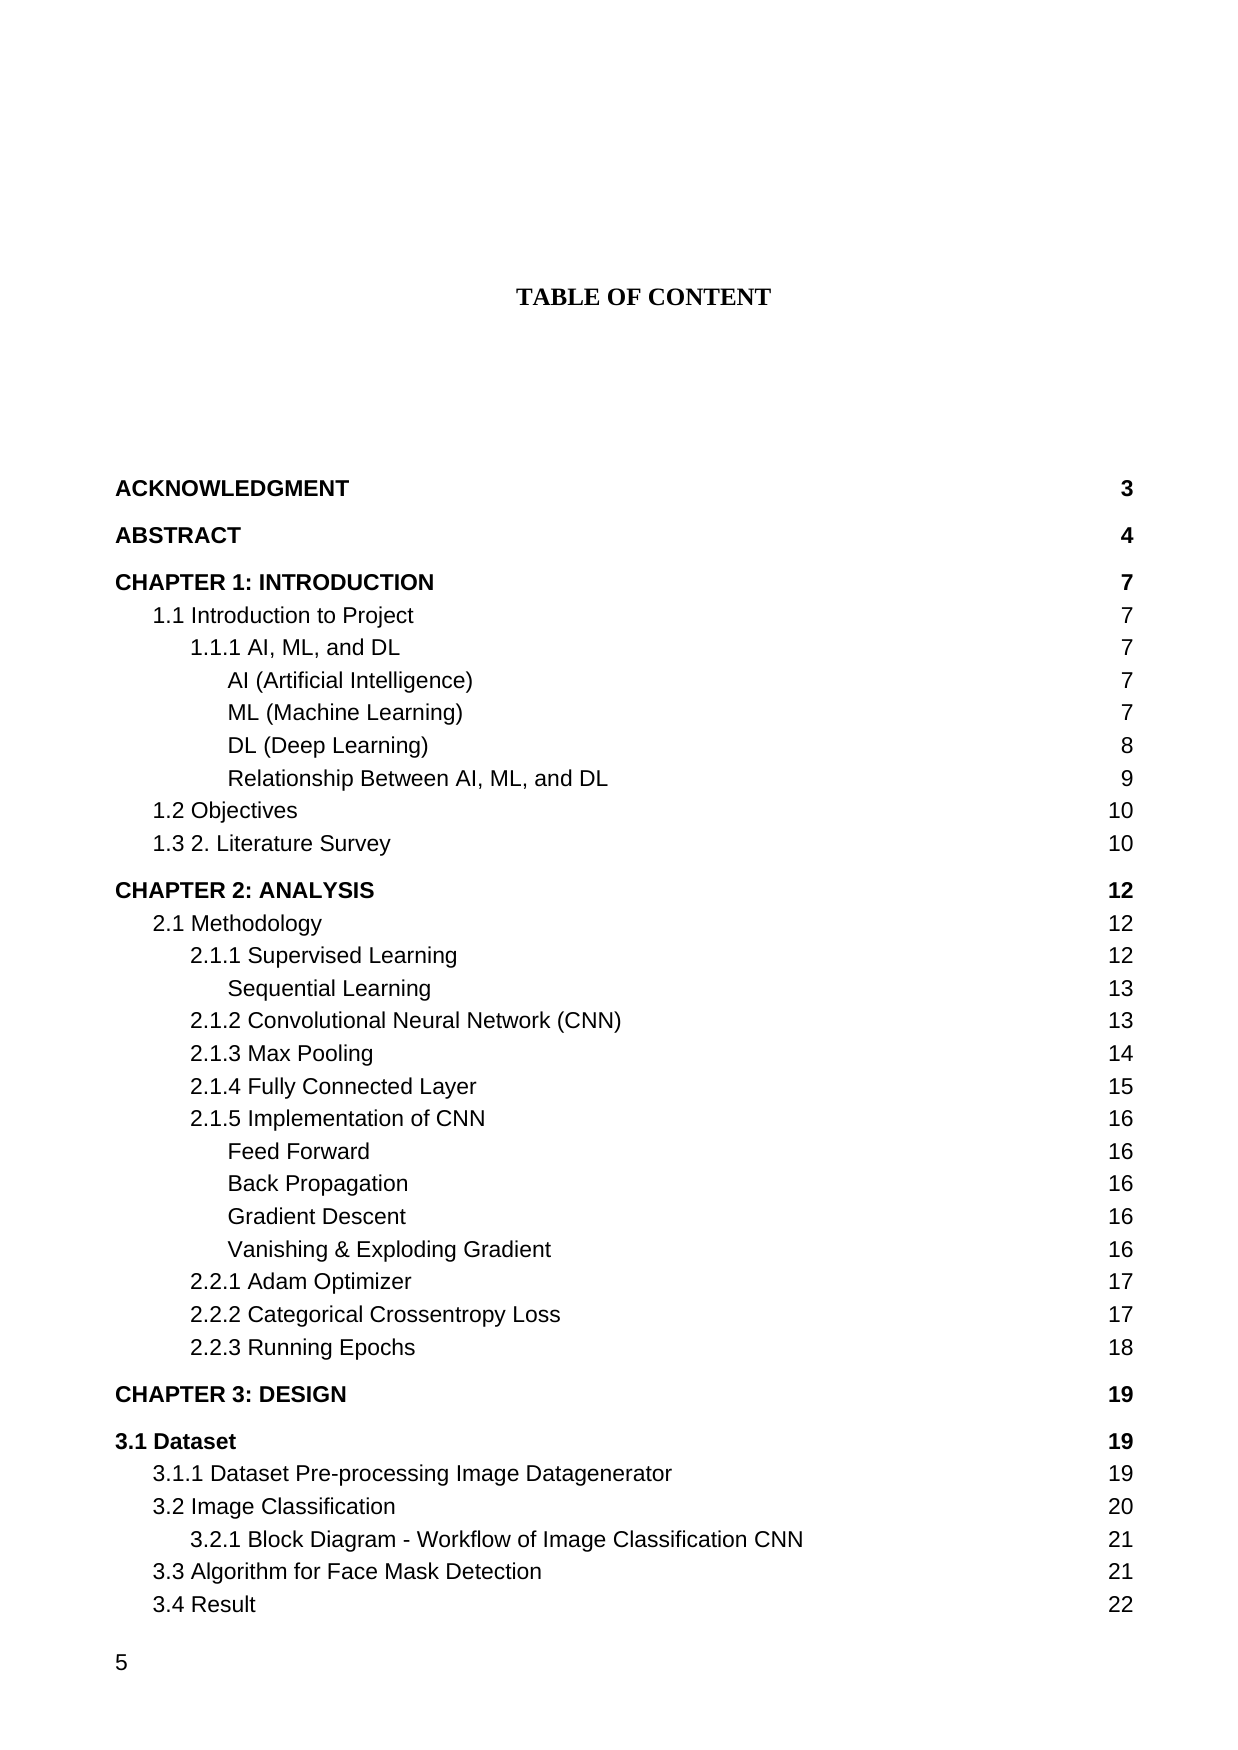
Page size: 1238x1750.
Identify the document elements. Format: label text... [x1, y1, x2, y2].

text 1.2 Objectives 10 [152, 797, 1133, 823]
text 2.1.5 Implementation of CNN 16 [190, 1105, 1133, 1132]
text 2.1.2 Convolutional Neural Network (CNN) 13 [190, 1007, 1133, 1034]
text ML (Machine Learning) 7 [227, 699, 1133, 726]
text 2.1 Methodology 12 [152, 909, 1133, 936]
text 3.1 Dataset 19 [115, 1428, 1133, 1454]
text 1.3 2. Literature Survey 10 [152, 830, 1133, 856]
text 3.4 Result 22 [152, 1591, 1133, 1617]
text 2.1.3 Max Pooling 14 [190, 1040, 1133, 1066]
text 1.1.1 AI, ML, and DL 7 [190, 634, 1133, 661]
text Relationship Between AI, ML, and DL 9 [227, 764, 1133, 791]
text 3.1.1 Dataset Pre-processing Image Datagenerator 19 [152, 1460, 1133, 1487]
text 3.2.1 Block Diagram - Workflow of Image Classification CNN 21 [190, 1526, 1133, 1552]
text 3.2 Image Classification 20 [152, 1493, 1133, 1519]
text 3.3 Algorithm for Face Mask Detection 21 [152, 1558, 1133, 1584]
text 2.2.1 Adam Optimizer 17 [190, 1268, 1133, 1294]
text Back Propagation 16 [227, 1170, 1133, 1197]
text CHAPTER 3: DESIGN 19 [115, 1381, 1133, 1407]
text ABSTRACT 4 [115, 522, 1133, 548]
text TABLE OF CONTENT [152, 282, 1135, 311]
text CHAPTER 2: ANALYSIS 12 [115, 877, 1133, 903]
text DL (Deep Learning) 8 [227, 732, 1133, 758]
text 2.1.4 Fully Connected Layer 15 [190, 1073, 1133, 1099]
text AI (Artificial Intelligence) 7 [227, 667, 1133, 693]
text Gradient Descent 16 [227, 1203, 1133, 1229]
text CHAPTER 1: INTRODUCTION 7 [115, 569, 1133, 595]
text Sequential Learning 13 [227, 975, 1133, 1001]
text ACKNOWLEDGMENT 3 [115, 474, 1133, 501]
text 1.1 Introduction to Project 7 [152, 602, 1133, 628]
text 2.2.3 Running Epochs 18 [190, 1333, 1133, 1360]
text Feed Forward 16 [227, 1138, 1133, 1164]
text Vanishing & Exploding Gradient 16 [227, 1236, 1133, 1262]
text 2.2.2 Categorical Crossentropy Loss 17 [190, 1301, 1133, 1327]
text 2.1.1 Supervised Learning 12 [190, 942, 1133, 968]
